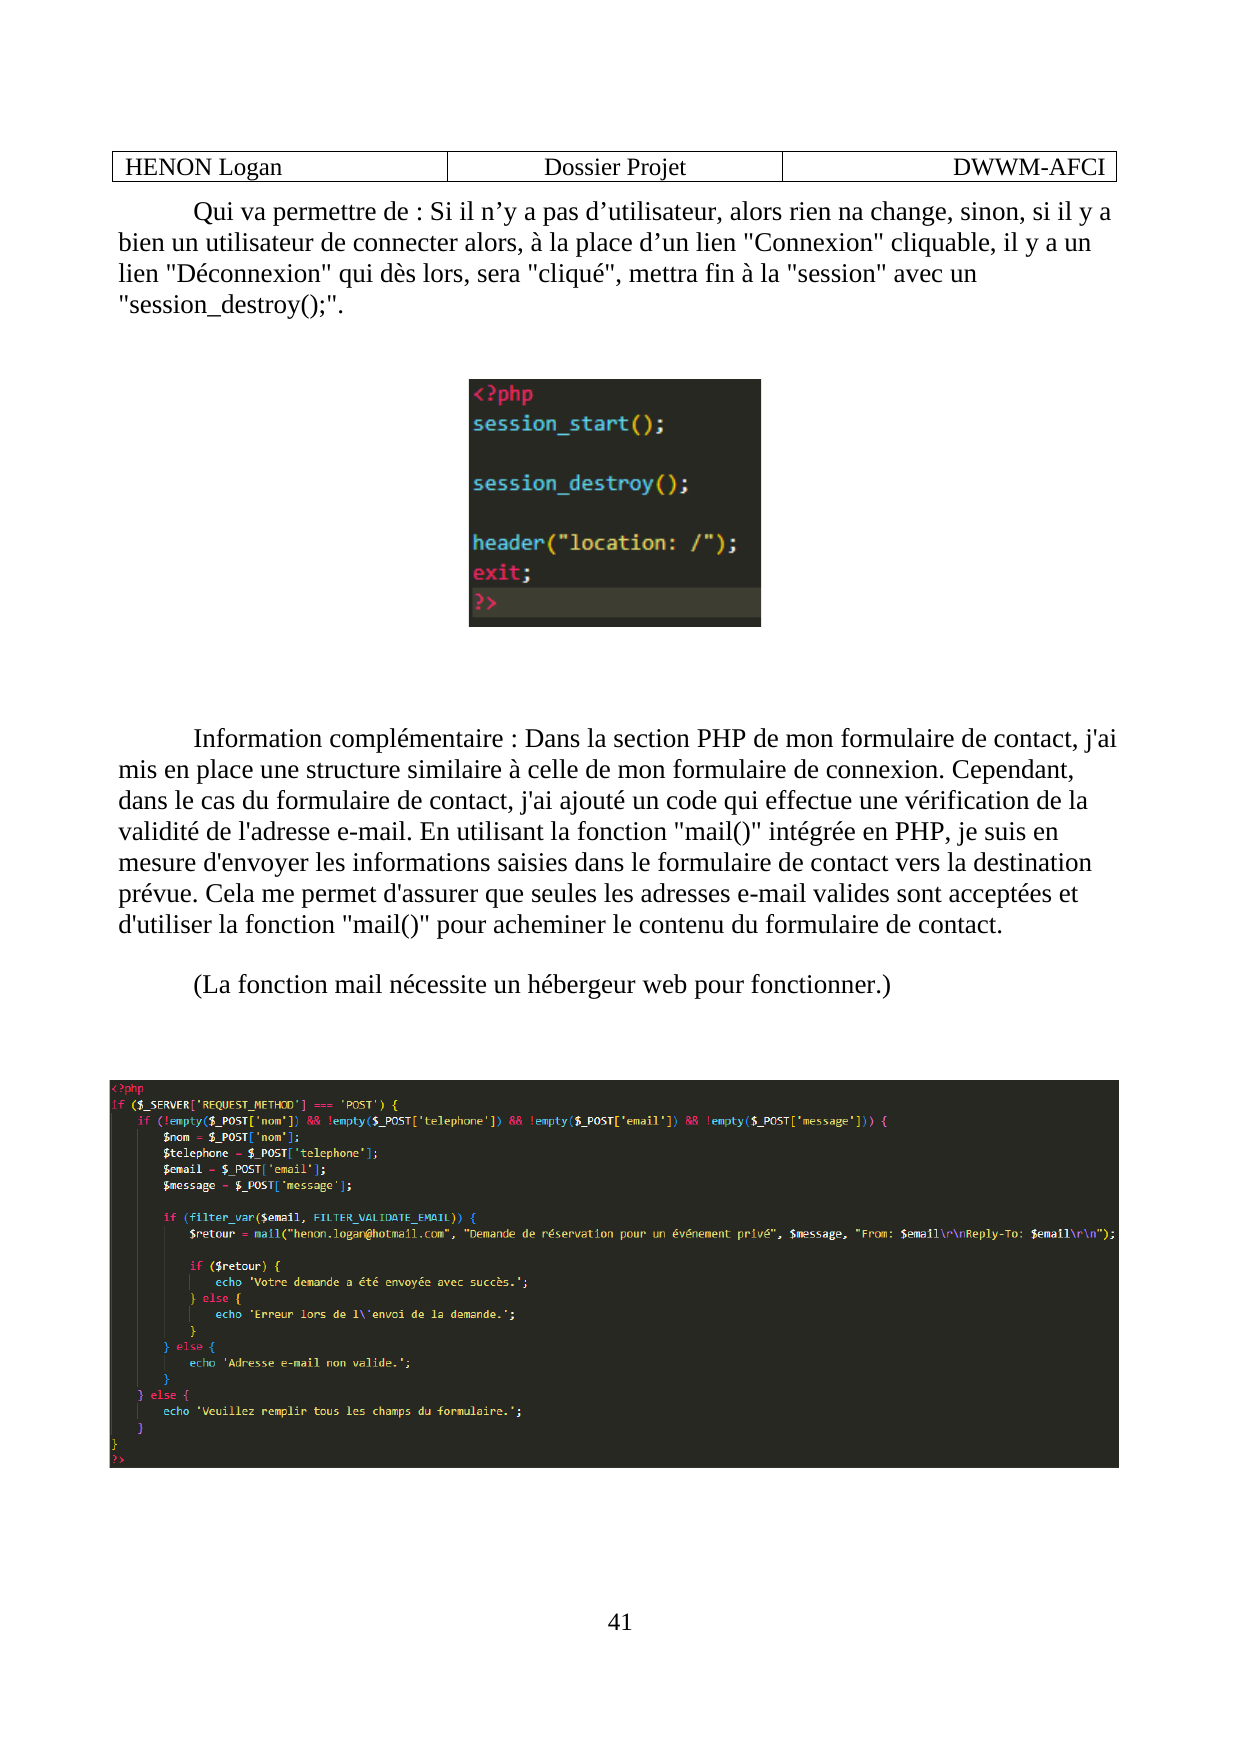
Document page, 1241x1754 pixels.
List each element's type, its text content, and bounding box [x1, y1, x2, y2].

picture [109, 1080, 1119, 1468]
text (La fonction mail nécessite un hébergeur web pour fonctionner.) [118, 968, 1122, 1000]
text Qui va permettre de : Si il n’y a pas d’utilisateur, alors rien na change, sinon, si il y a bien un utilisateur de connecter alors, à la place d’un lien "Connexion" cliquable, il y a un lien "Déconnexion" qui dès lors, sera "cliqué", mettra fin à la "session" avec un "session_destroy();". [118, 195, 1122, 319]
text Information complémentaire : Dans la section PHP de mon formulaire de contact, j'ai mis en place une structure similaire à celle de mon formulaire de connexion. Cependant, dans le cas du formulaire de contact, j'ai ajouté un code qui effectue une vérification de la validité de l'adresse e-mail. En utilisant la fonction "mail()" intégrée en PHP, je suis en mesure d'envoyer les informations saisies dans le formulaire de contact vers la destination prévue. Cela me permet d'assurer que seules les adresses e-mail valides sont acceptées et d'utiliser la fonction "mail()" pour acheminer le contenu du formulaire de contact. [118, 722, 1122, 940]
picture [468, 379, 762, 627]
